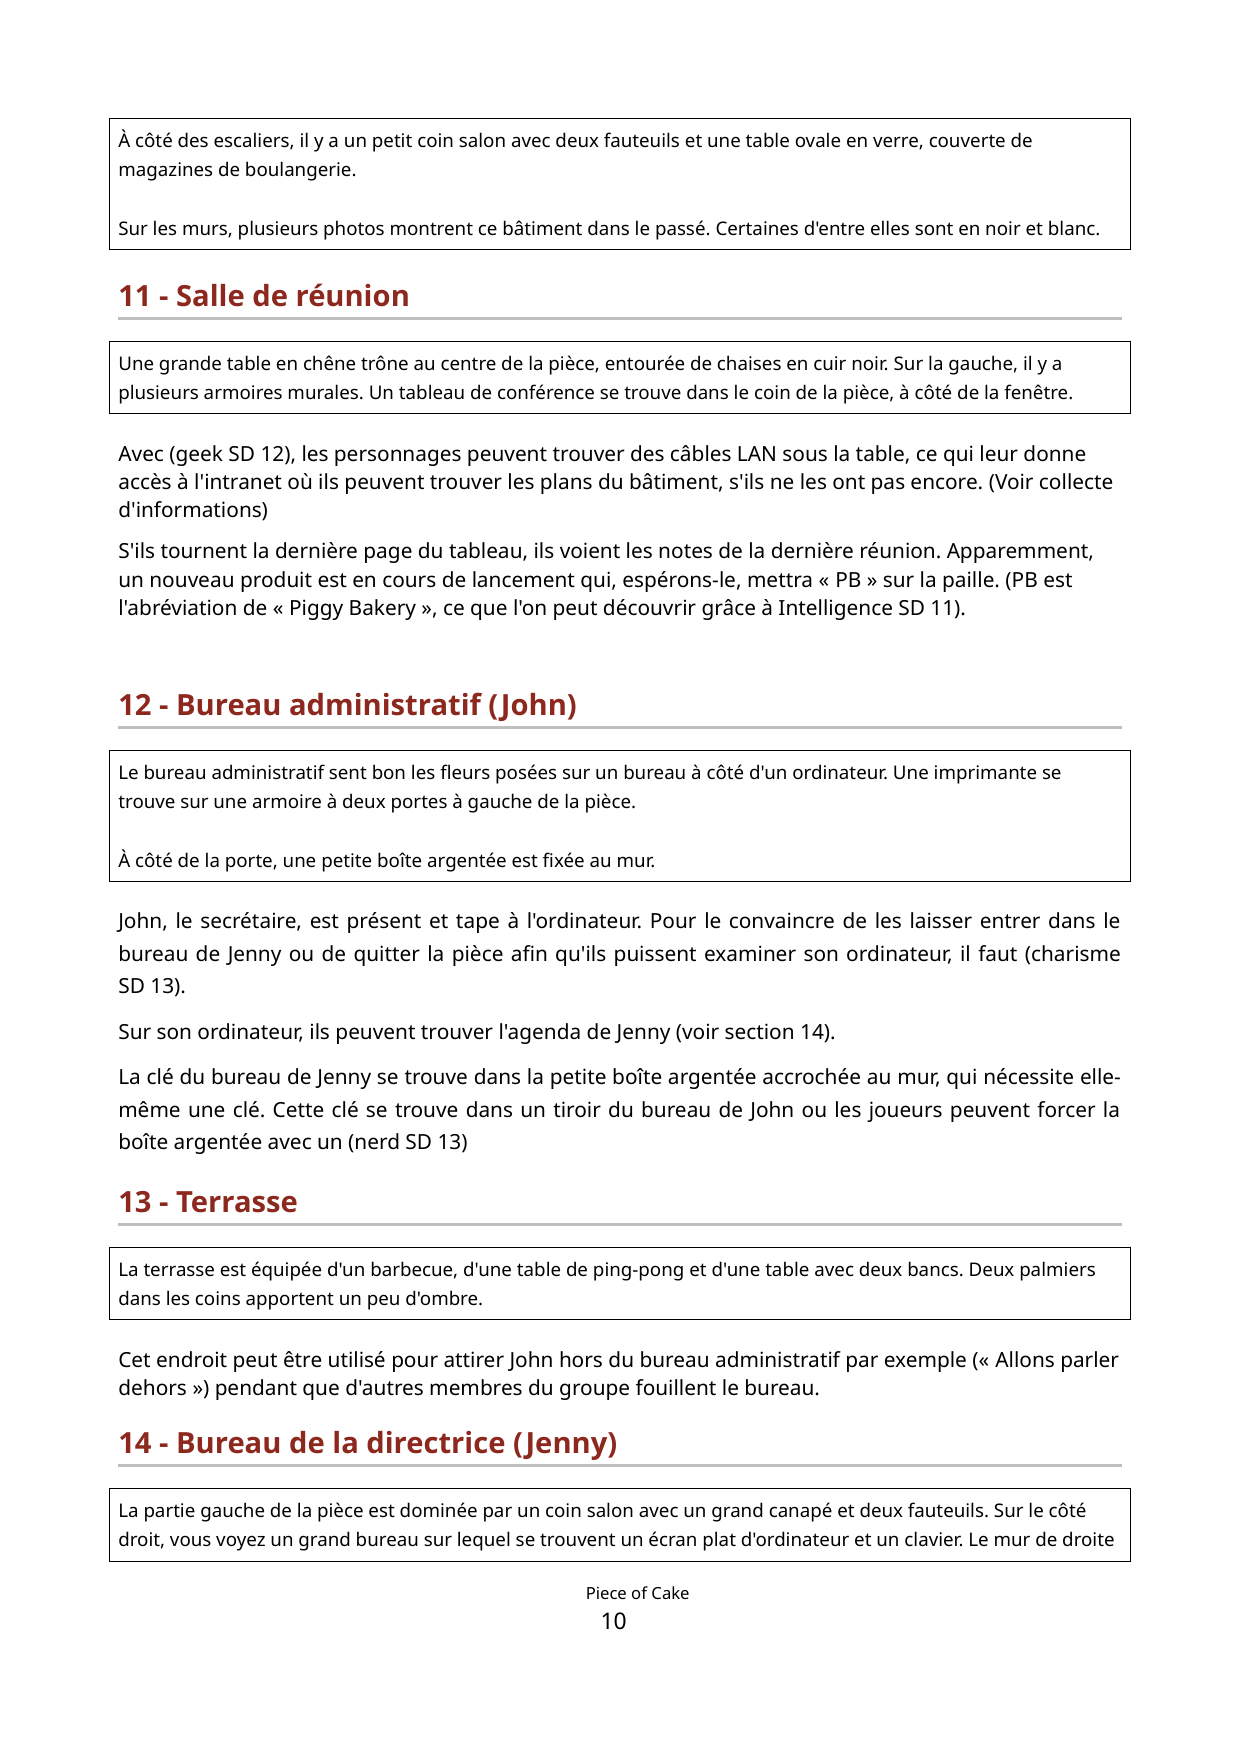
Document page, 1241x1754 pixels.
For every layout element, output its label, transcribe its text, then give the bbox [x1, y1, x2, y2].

text Une grande table en chêne trône au centre de la pièce, entourée de chaises en cuir noir. Sur la gauche, il y a plusieurs armoires murales. Un tableau de conférence se trouve dans le coin de la pièce, à côté de la fenêtre. [110, 342, 1130, 413]
text Sur son ordinateur, ils peuvent trouver l'agenda de Jenny (voir section 14). [118, 1017, 1122, 1045]
text La partie gauche de la pièce est dominée par un coin salon avec un grand canapé et deux fauteuils. Sur le côté droit, vous voyez un grand bureau sur lequel se trouvent un écran plat d'ordinateur et un clavier. Le mur de droite [110, 1489, 1130, 1561]
text Le bureau administratif sent bon les fleurs posées sur un bureau à côté d'un ordinateur. Une imprimante se trouve sur une armoire à deux portes à gauche de la pièce. À côté de la porte, une petite boîte argentée est fixée au mur. [110, 751, 1130, 881]
text Avec (geek SD 12), les personnages peuvent trouver des câbles LAN sous la table, ce qui leur donne accès à l'intranet où ils peuvent trouver les plans du bâtiment, s'ils ne les ont pas encore. (Voir collecte d'informations) [118, 439, 1122, 524]
subtitle 12 - Bureau administratif (John) [118, 684, 1122, 726]
subtitle 14 - Bureau de la directrice (Jenny) [118, 1422, 1122, 1464]
text Cet endroit peut être utilisé pour attirer John hors du bureau administratif par exemple (« Allons parler dehors ») pendant que d'autres membres du groupe fouillent le bureau. [118, 1345, 1122, 1402]
subtitle 11 - Salle de réunion [118, 275, 1122, 317]
text John, le secrétaire, est présent et tape à l'ordinateur. Pour le convaincre de les laisser entrer dans le bureau de Jenny ou de quitter la pièce afin qu'ils puissent examiner son ordinateur, il faut (charisme SD 13). [118, 906, 1122, 1000]
text S'ils tournent la dernière page du tableau, ils voient les notes de la dernière réunion. Apparemment, un nouveau produit est en cours de lancement qui, espérons-le, mettra « PB » sur la paille. (PB est l'abréviation de « Piggy Bakery », ce que l'on peut découvrir grâce à Intelligence SD 11). [118, 537, 1122, 622]
text À côté des escaliers, il y a un petit coin salon avec deux fauteuils et une table ovale en verre, couverte de magazines de boulangerie. Sur les murs, plusieurs photos montrent ce bâtiment dans le passé. Certaines d'entre elles sont en noir et blanc. [110, 119, 1130, 249]
text La clé du bureau de Jenny se trouve dans la petite boîte argentée accrochée au mur, qui nécessite elle-même une clé. Cette clé se trouve dans un tiroir du bureau de John ou les joueurs peuvent forcer la boîte argentée avec un (nerd SD 13) [118, 1062, 1122, 1156]
text La terrasse est équipée d'un barbecue, d'une table de ping-pong et d'une table avec deux bancs. Deux palmiers dans les coins apportent un peu d'ombre. [110, 1248, 1130, 1319]
subtitle 13 - Terrasse [118, 1181, 1122, 1223]
